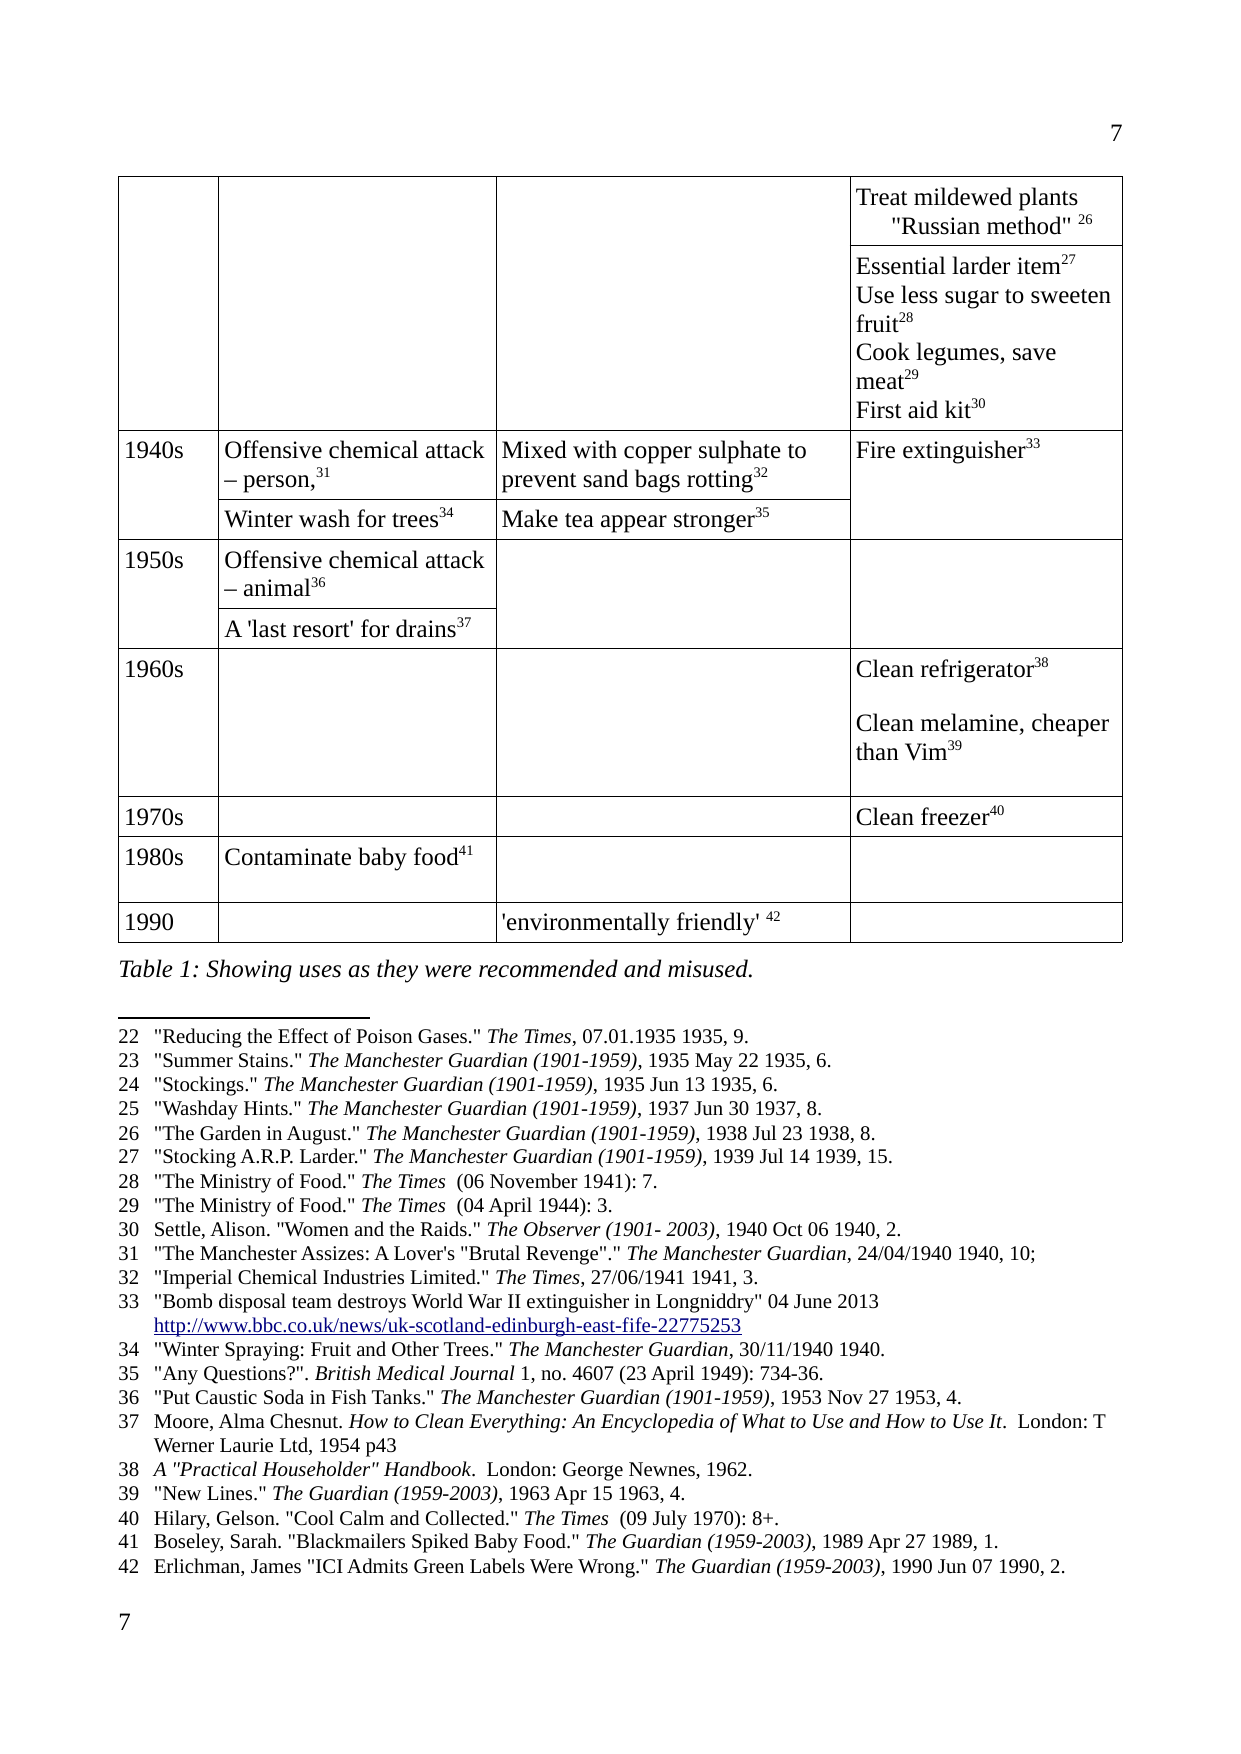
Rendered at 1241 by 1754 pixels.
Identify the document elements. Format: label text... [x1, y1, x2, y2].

table_cell 1940s [119, 431, 218, 539]
table_cell [219, 177, 496, 429]
table_cell 'environmentally friendly' [497, 903, 850, 942]
table_cell [219, 903, 496, 942]
table_cell Mixed with copper sulphate to prevent sand bags rotting [497, 431, 850, 498]
table_cell Winter wash for trees [219, 500, 496, 539]
table_cell [497, 649, 850, 796]
table_cell Make tea appear stronger [497, 500, 850, 539]
table_cell [497, 177, 850, 429]
table_cell 1980s [119, 837, 218, 902]
table_cell Fire extinguisher [851, 431, 1122, 539]
table_cell [851, 837, 1122, 902]
table_cell Contaminate baby food [219, 837, 496, 902]
table_cell 1950s [119, 540, 218, 648]
table_cell Clean refrigerator Clean melamine, cheaper than Vim [851, 649, 1122, 796]
table_cell [497, 797, 850, 836]
table_cell [497, 837, 850, 902]
table_cell [851, 903, 1122, 942]
table_cell [219, 649, 496, 796]
table_cell Clean freezer [851, 797, 1122, 836]
table_cell 1970s [119, 797, 218, 836]
table_cell 1960s [119, 649, 218, 796]
table_cell [497, 540, 850, 648]
text Table 1: Showing uses as they were recommended and misused. [118, 954, 1122, 983]
table_cell [219, 797, 496, 836]
table_cell Offensive chemical attack – animal [219, 540, 496, 608]
table_cell [119, 177, 218, 429]
table_cell [851, 540, 1122, 648]
table_cell Offensive chemical attack – person, [219, 431, 496, 498]
table_cell Treat mildewed plants "Russian method" [851, 177, 1122, 245]
table_cell A 'last resort' for drains [219, 609, 496, 648]
table_cell 1990 [119, 903, 218, 942]
table_cell Essential larder item Use less sugar to sweeten fruit Cook legumes, save meat First aid kit [851, 246, 1122, 429]
